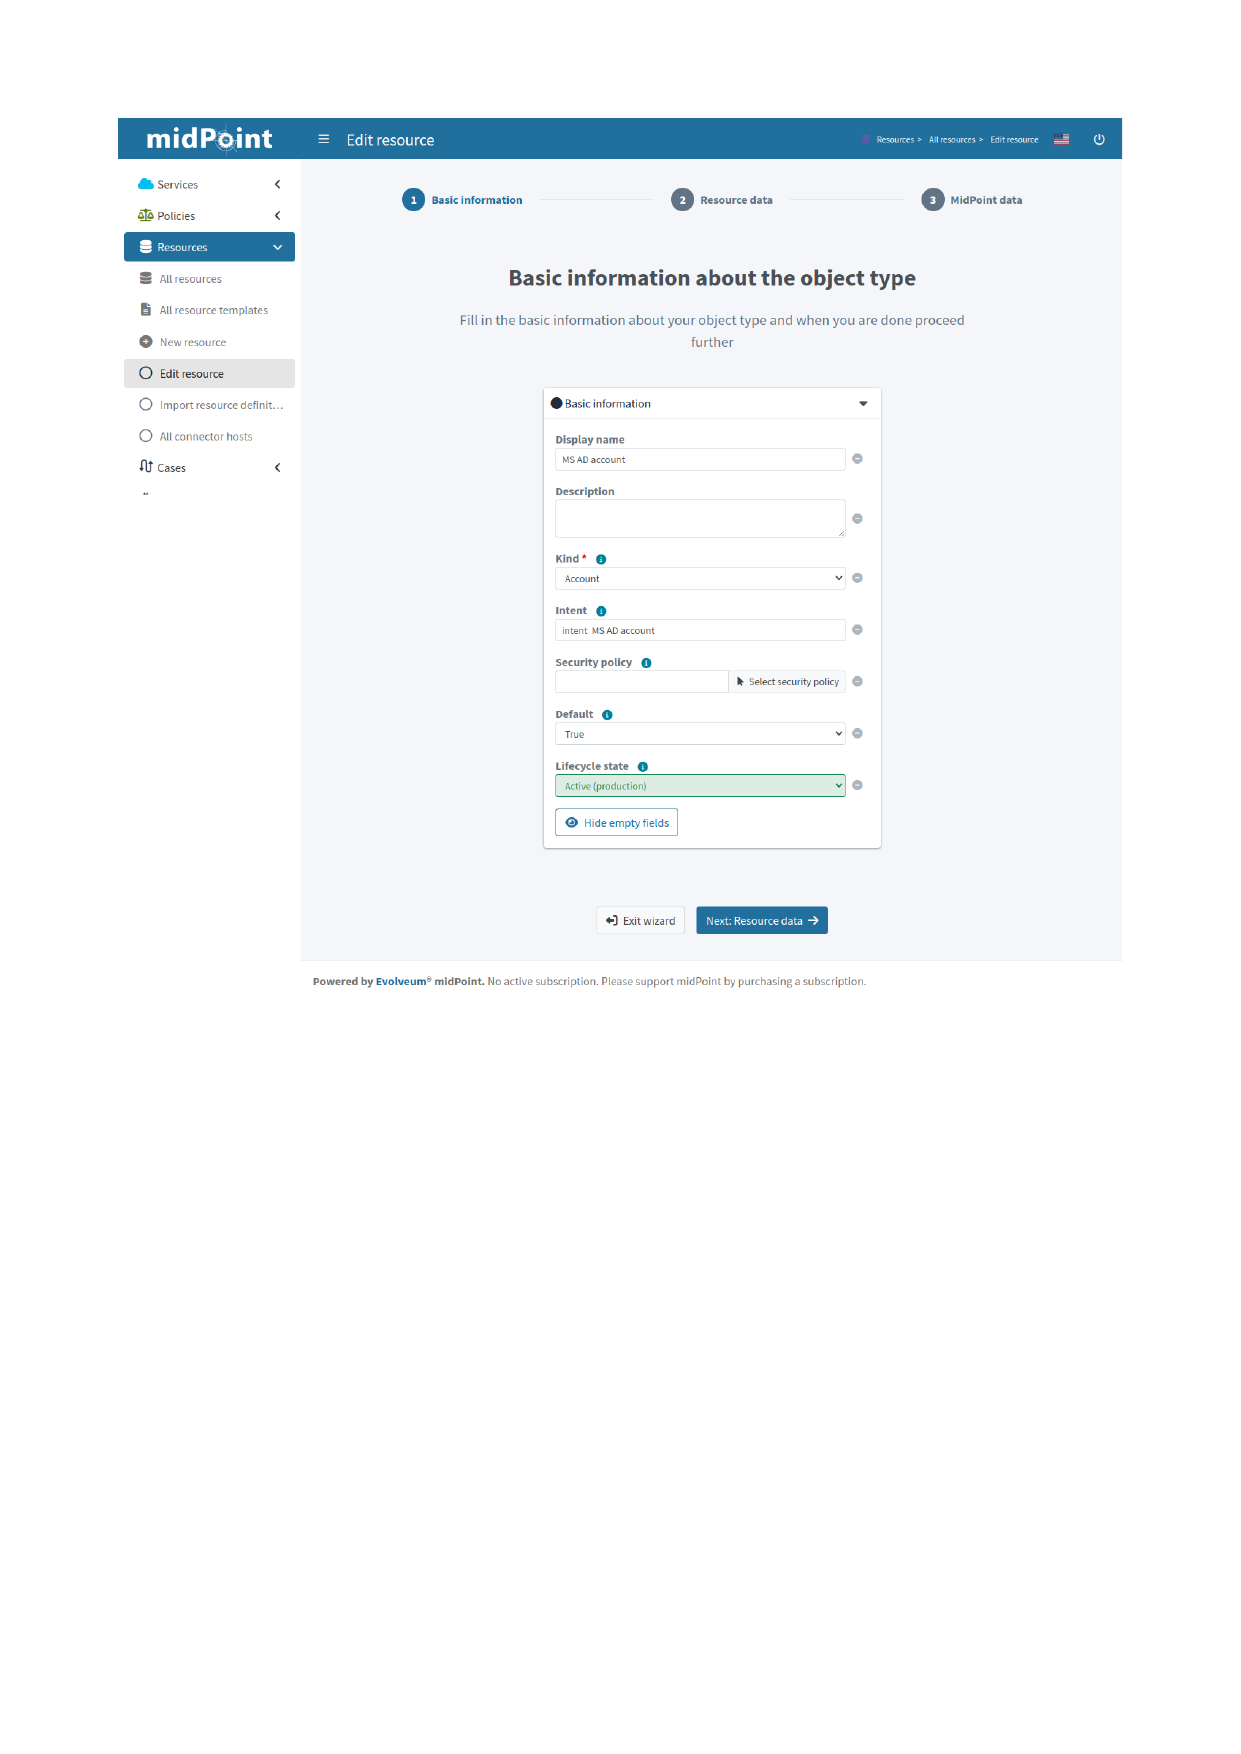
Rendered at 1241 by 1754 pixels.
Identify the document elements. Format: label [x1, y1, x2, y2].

picture [118, 118, 1123, 1001]
